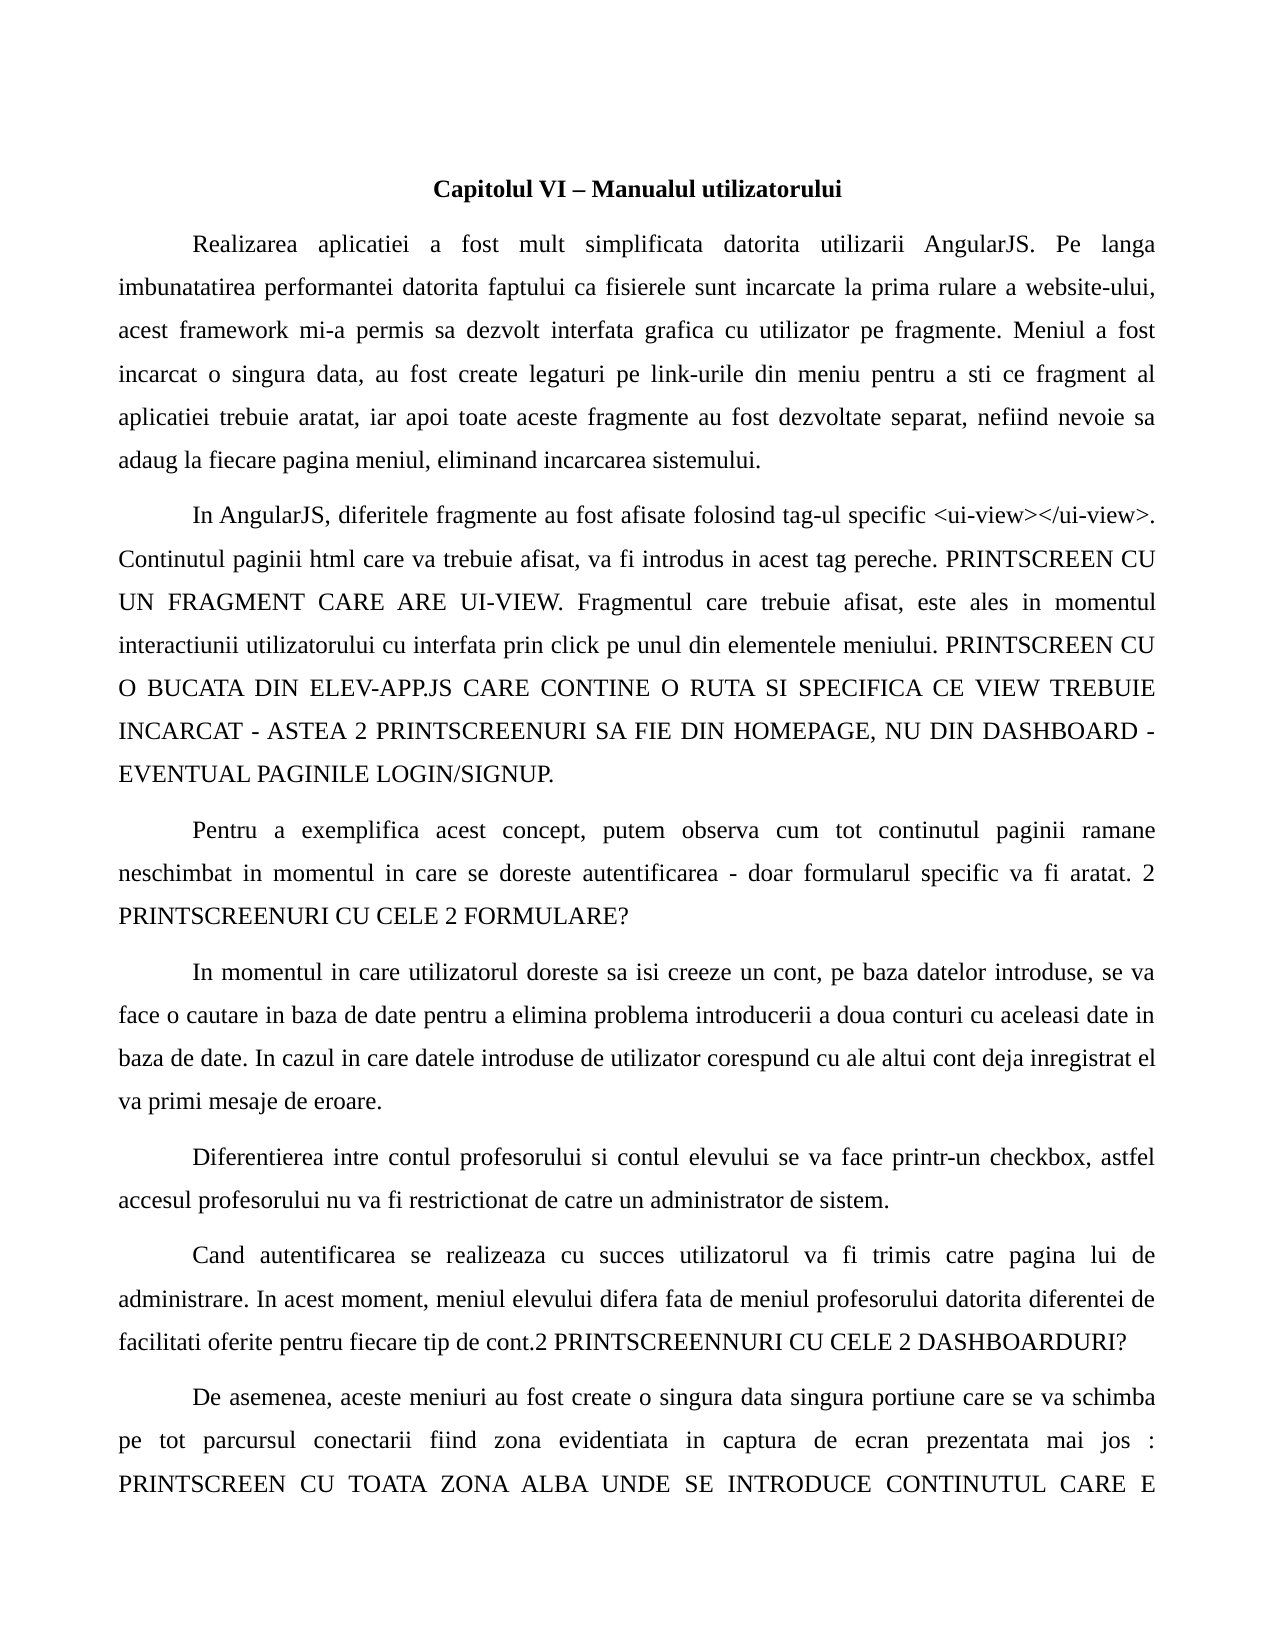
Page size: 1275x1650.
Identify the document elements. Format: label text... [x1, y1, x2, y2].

text De asemenea, aceste meniuri au fost create o singura data singura portiune care se va schimba pe tot parcursul conectarii fiind zona evidentiata in captura de ecran prezentata mai jos : PRINTSCREEN CU TOATA ZONA ALBA UNDE SE INTRODUCE CONTINUTUL CARE E [118, 1382, 1157, 1497]
text Pentru a exemplifica acest concept, putem observa cum tot continutul paginii ramane neschimbat in momentul in care se doreste autentificarea - doar formularul specific va fi aratat. 2 PRINTSCREENURI CU CELE 2 FORMULARE? [118, 815, 1157, 930]
text In AngularJS, diferitele fragmente au fost afisate folosind tag-ul specific <ui-view></ui-view>. Continutul paginii html care va trebuie afisat, va fi introdus in acest tag pereche. PRINTSCREEN CU UN FRAGMENT CARE ARE UI-VIEW. Fragmentul care trebuie afisat, este ales in momentul interactiunii utilizatorului cu interfata prin click pe unul din elementele meniului. PRINTSCREEN CU O BUCATA DIN ELEV-APP.JS CARE CONTINE O RUTA SI SPECIFICA CE VIEW TREBUIE INCARCAT - ASTEA 2 PRINTSCREENURI SA FIE DIN HOMEPAGE, NU DIN DASHBOARD - EVENTUAL PAGINILE LOGIN/SIGNUP. [118, 501, 1157, 788]
text Capitolul VI – Manualul utilizatorului [118, 174, 1157, 202]
text Realizarea aplicatiei a fost mult simplificata datorita utilizarii AngularJS. Pe langa imbunatatirea performantei datorita faptului ca fisierele sunt incarcate la prima rulare a website-ului, acest framework mi-a permis sa dezvolt interfata grafica cu utilizator pe fragmente. Meniul a fost incarcat o singura data, au fost create legaturi pe link-urile din meniu pentru a sti ce fragment al aplicatiei trebuie aratat, iar apoi toate aceste fragmente au fost dezvoltate separat, nefiind nevoie sa adaug la fiecare pagina meniul, eliminand incarcarea sistemului. [118, 229, 1157, 474]
text Cand autentificarea se realizeaza cu succes utilizatorul va fi trimis catre pagina lui de administrare. In acest moment, meniul elevului difera fata de meniul profesorului datorita diferentei de facilitati oferite pentru fiecare tip de cont.2 PRINTSCREENNURI CU CELE 2 DASHBOARDURI? [118, 1241, 1157, 1356]
text In momentul in care utilizatorul doreste sa isi creeze un cont, pe baza datelor introduse, se va face o cautare in baza de date pentru a elimina problema introducerii a doua conturi cu aceleasi date in baza de date. In cazul in care datele introduse de utilizator corespund cu ale altui cont deja inregistrat el va primi mesaje de eroare. [118, 957, 1157, 1115]
text Diferentierea intre contul profesorului si contul elevului se va face printr-un checkbox, astfel accesul profesorului nu va fi restrictionat de catre un administrator de sistem. [118, 1142, 1157, 1214]
